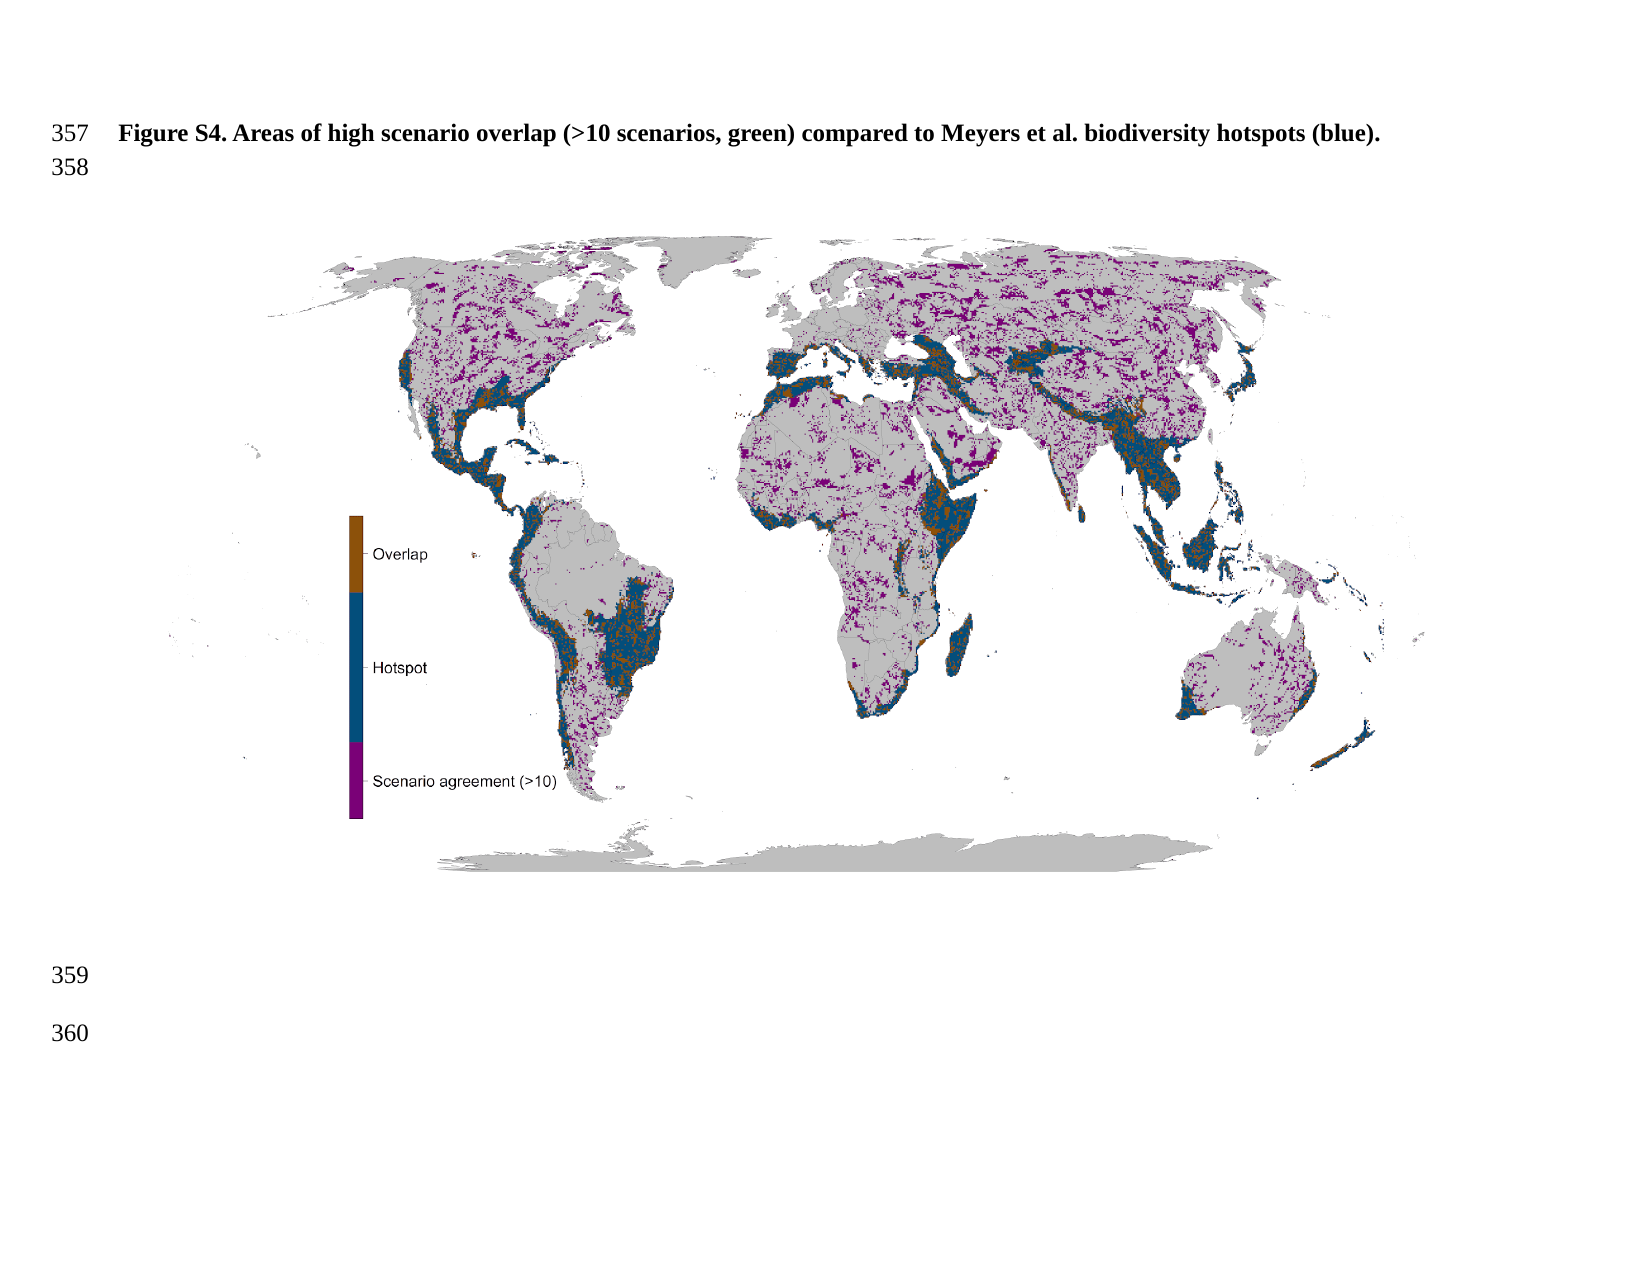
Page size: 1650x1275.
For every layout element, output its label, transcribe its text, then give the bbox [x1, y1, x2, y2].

text Figure S4. Areas of high scenario overlap (>10 scenarios, green) compared to Meyers et al. biodiversity hotspots (blue). [118, 118, 1532, 147]
